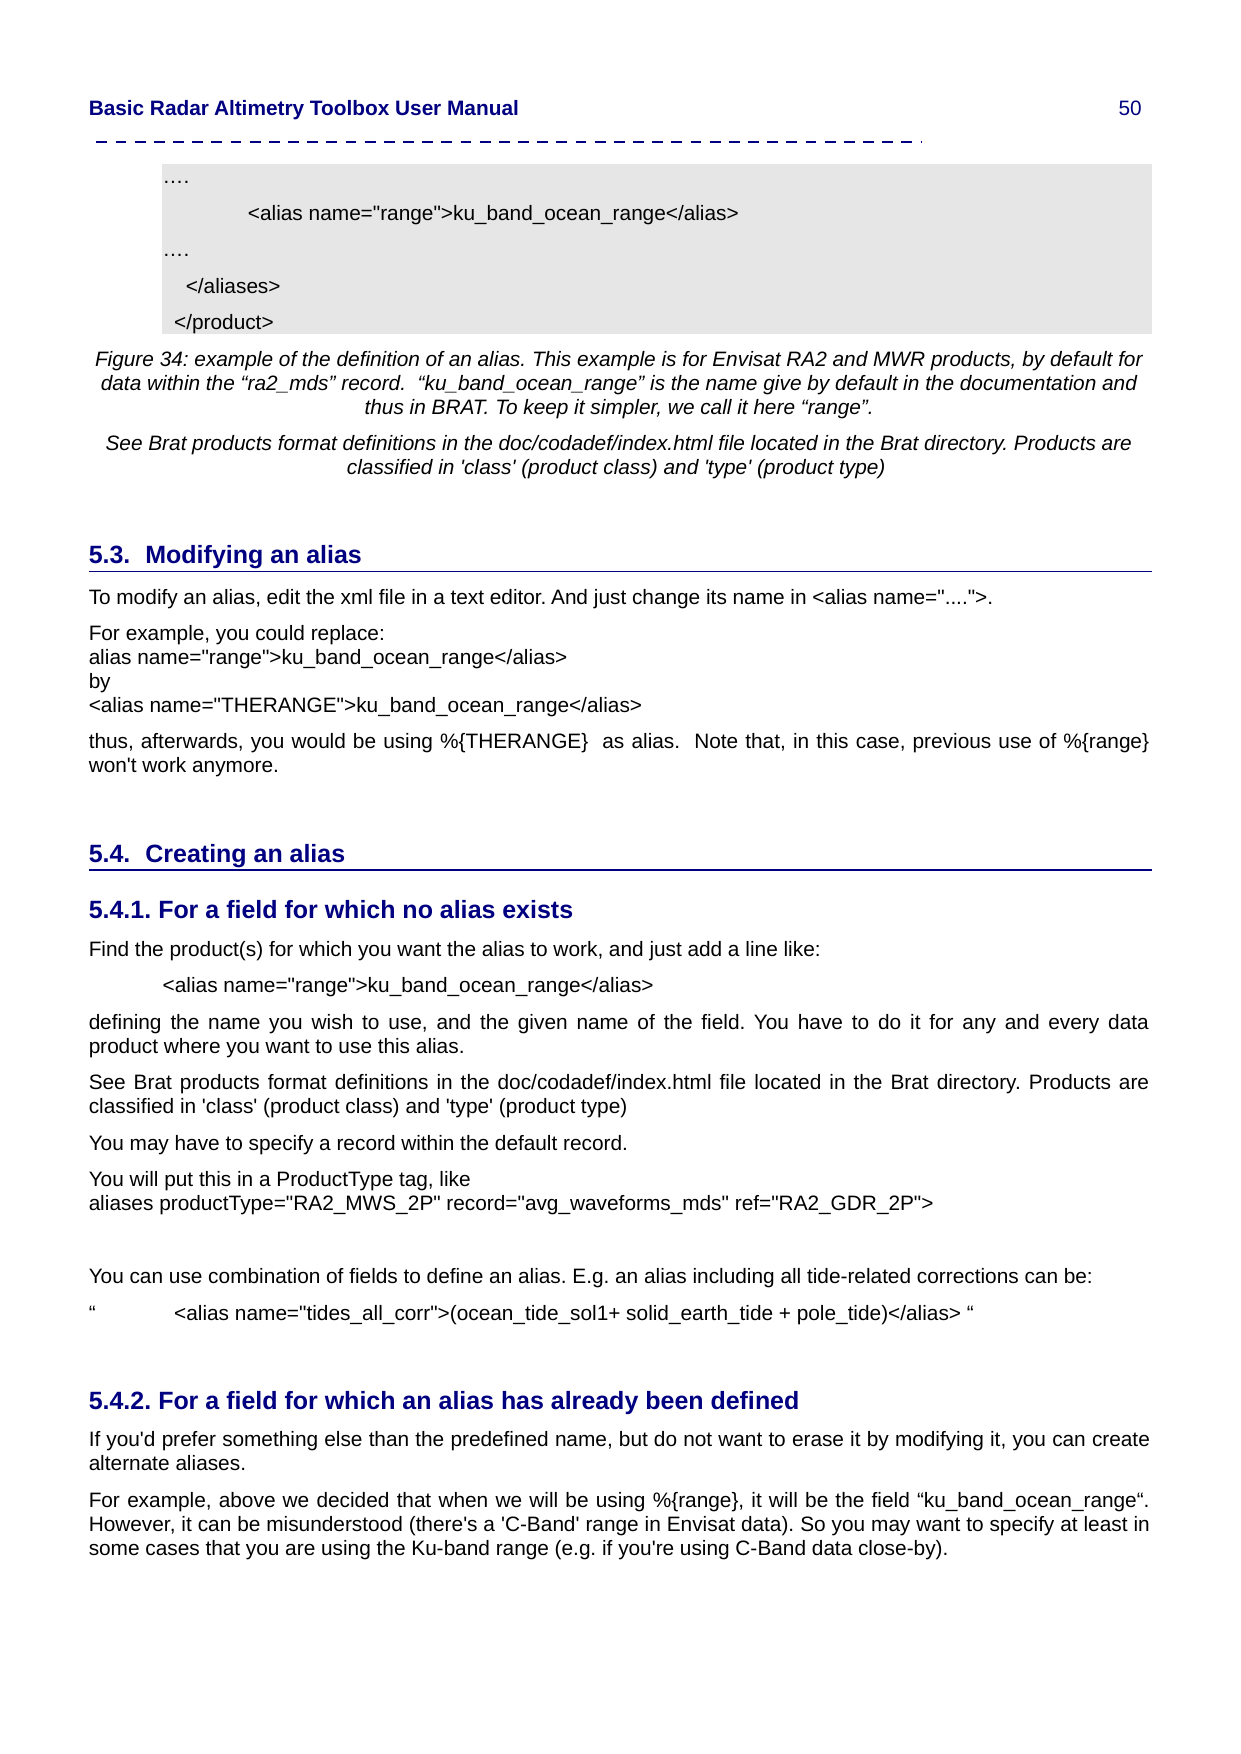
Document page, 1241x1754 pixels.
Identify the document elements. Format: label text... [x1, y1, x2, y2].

text You can use combination of fields to define an alias. E.g. an alias including all tide-related corrections can be: [88, 1264, 1152, 1288]
text See Brat products format definitions in the doc/codadef/index.html file located in the Brat directory. Products are classified in 'class' (product class) and 'type' (product type) [88, 1070, 1152, 1118]
subtitle For a field for which no alias exists [88, 896, 1152, 924]
subtitle Modifying an alias [88, 540, 1152, 572]
text thus, afterwards, you would be using %{THERANGE} as alias. Note that, in this case, previous use of %{range} won't work anymore. [88, 729, 1152, 777]
text …. [162, 237, 1152, 261]
text To modify an alias, edit the xml file in a text editor. And just change its name in <alias name="....">. [88, 584, 1152, 608]
text For example, above we decided that when we will be using %{range}, it will be the field “ku_band_ocean_range“. However, it can be misunderstood (there's a 'C-Band' range in Envisat data). So you may want to specify at least in some cases that you are using the Ku-band range (e.g. if you're using C-Band data close-by). [88, 1487, 1152, 1559]
text See Brat products format definitions in the doc/codadef/index.html file located in the Brat directory. Products are classified in 'class' (product class) and 'type' (product type) [88, 431, 1152, 479]
text </aliases> [162, 274, 1152, 298]
text defining the name you wish to use, and the given name of the field. You have to do it for any and every data product where you want to use this alias. [88, 1010, 1152, 1058]
text You may have to specify a record within the default record. [88, 1131, 1152, 1154]
subtitle For a field for which an alias has already been defined [88, 1386, 1152, 1414]
text Figure 34: example of the definition of an alias. This example is for Envisat RA2 and MWR products, by default for data within the “ra2_mds” record. “ku_band_ocean_range” is the name give by default in the documentation and thus in BRAT. To keep it simpler, we call it here “range”. [88, 347, 1152, 418]
text …. [162, 164, 1152, 188]
text If you'd prefer something else than the predefined name, but do not want to erase it by modifying it, you can create alternate aliases. [88, 1427, 1152, 1475]
text You will put this in a ProductType tag, like aliases productType="RA2_MWS_2P" record="avg_waveforms_mds" ref="RA2_GDR_2P"> [88, 1167, 1152, 1215]
text For example, you could replace: alias name="range">ku_band_ocean_range</alias> by <alias name="THERANGE">ku_band_ocean_range</alias> [88, 621, 1152, 717]
text “ <alias name="tides_all_corr">(ocean_tide_sol1+ solid_earth_tide + pole_tide)</alias> “ [88, 1300, 1152, 1324]
text </product> [162, 310, 1152, 334]
text <alias name="range">ku_band_ocean_range</alias> [88, 973, 1152, 997]
subtitle Creating an alias [88, 839, 1152, 871]
text <alias name="range">ku_band_ocean_range</alias> [162, 201, 1152, 225]
text Find the product(s) for which you want the alias to work, and just add a line like: [88, 937, 1152, 961]
